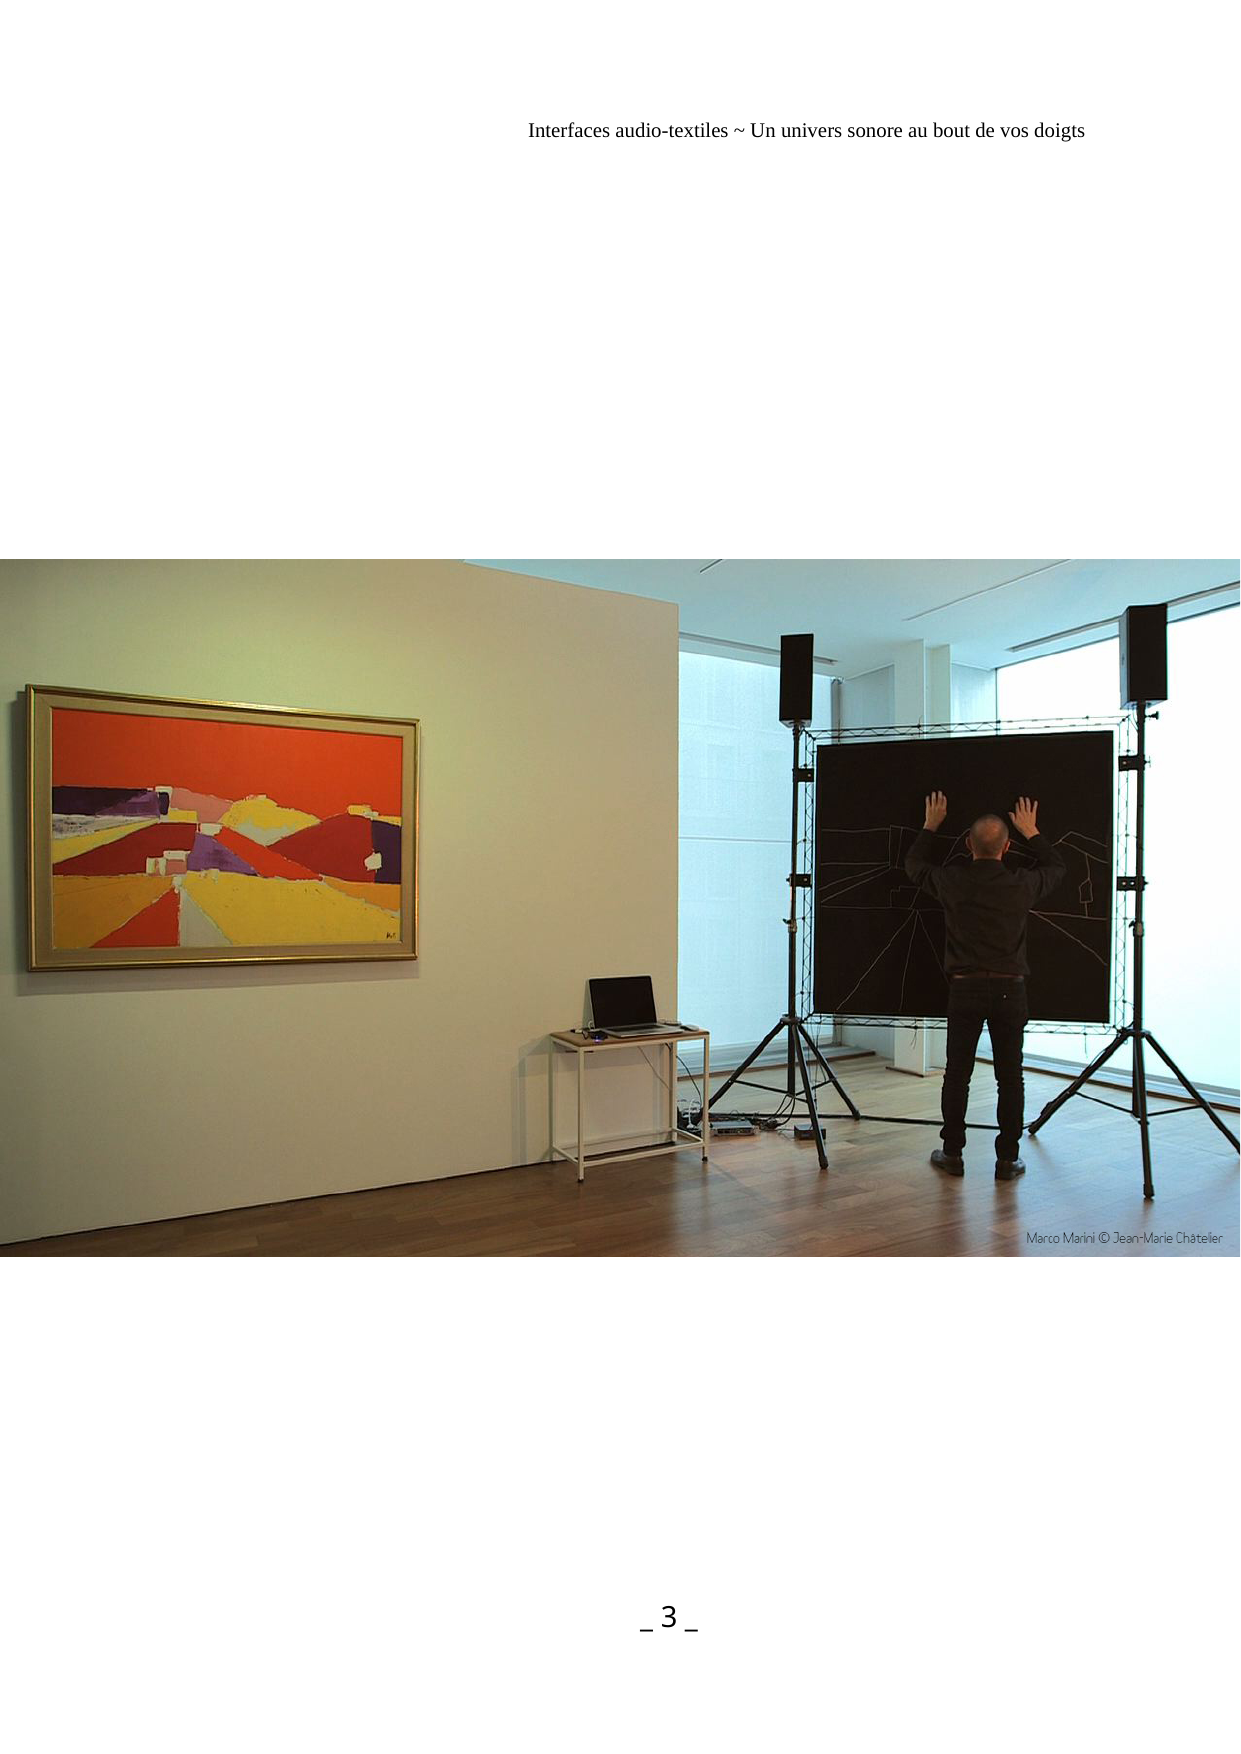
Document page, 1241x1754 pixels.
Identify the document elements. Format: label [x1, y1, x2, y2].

picture [0, 559, 1241, 1257]
